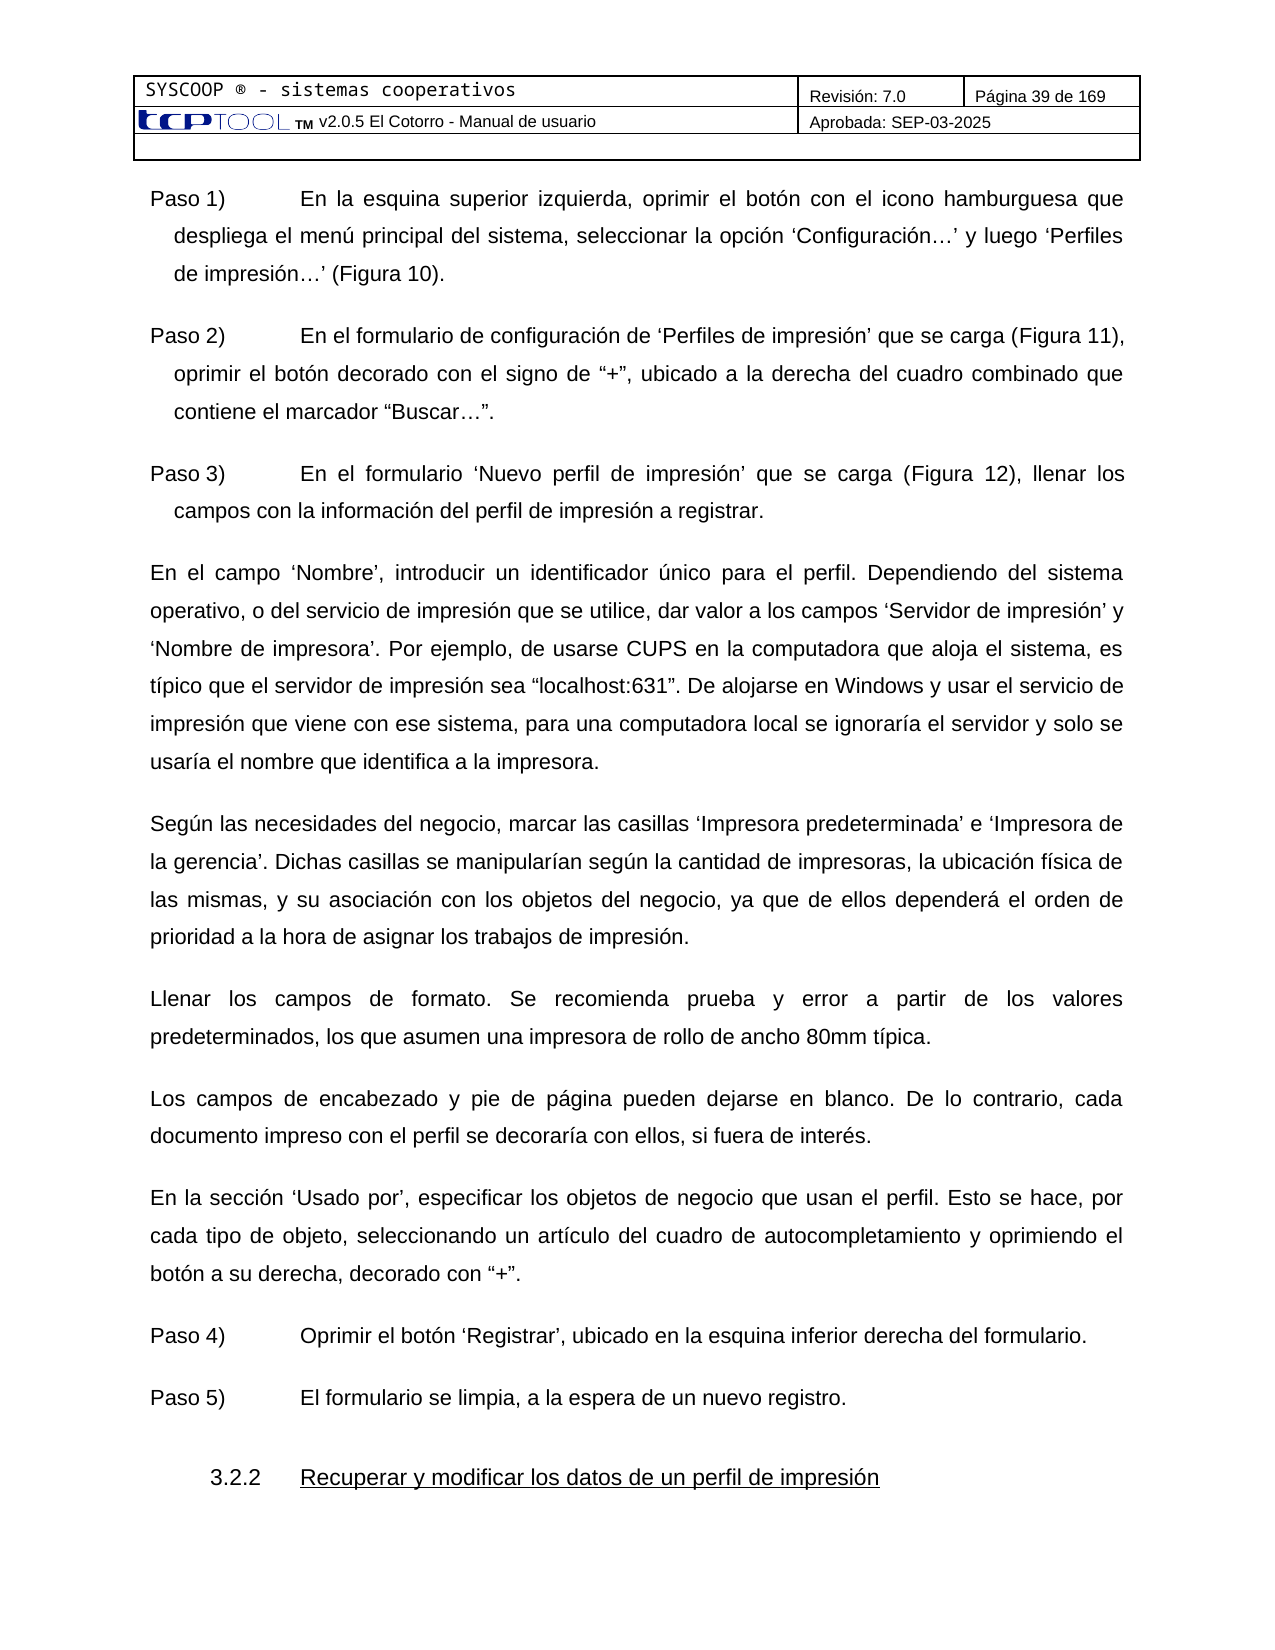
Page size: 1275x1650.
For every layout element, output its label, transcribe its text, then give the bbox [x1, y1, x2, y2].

list Oprimir el botón ‘Registrar’, ubicado en la esquina inferior derecha del formulario. [150, 1323, 1125, 1348]
list En el formulario ‘Nuevo perfil de impresión’ que se carga (Figura 12), llenar los campos con la información del perfil de impresión a registrar. [150, 460, 1125, 523]
subtitle Recuperar y modificar los datos de un perfil de impresión [210, 1464, 1125, 1491]
picture [138, 110, 290, 130]
text En la sección ‘Usado por’, especificar los objetos de negocio que usan el perfil. Esto se hace, por cada tipo de objeto, seleccionando un artículo del cuadro de autocompletamiento y oprimiendo el botón a su derecha, decorado con “+”. [150, 1185, 1125, 1286]
list En la esquina superior izquierda, oprimir el botón con el icono hamburguesa que despliega el menú principal del sistema, seleccionar la opción ‘Configuración…’ y luego ‘Perfiles de impresión…’ (Figura 10). [150, 186, 1125, 286]
text Según las necesidades del negocio, marcar las casillas ‘Impresora predeterminada’ e ‘Impresora de la gerencia’. Dichas casillas se manipularían según la cantidad de impresoras, la ubicación física de las mismas, y su asociación con los objetos del negocio, ya que de ellos dependerá el orden de prioridad a la hora de asignar los trabajos de impresión. [150, 811, 1125, 949]
list El formulario se limpia, a la espera de un nuevo registro. [150, 1384, 1125, 1409]
list En el formulario de configuración de ‘Perfiles de impresión’ que se carga (Figura 11), oprimir el botón decorado con el signo de “+”, ubicado a la derecha del cuadro combinado que contiene el marcador “Buscar…”. [150, 323, 1125, 424]
text Los campos de encabezado y pie de página pueden dejarse en blanco. De lo contrario, cada documento impreso con el perfil se decoraría con ellos, si fuera de interés. [150, 1086, 1125, 1149]
text En el campo ‘Nombre’, introducir un identificador único para el perfil. Dependiendo del sistema operativo, o del servicio de impresión que se utilice, dar valor a los campos ‘Servidor de impresión’ y ‘Nombre de impresora’. Por ejemplo, de usarse CUPS en la computadora que aloja el sistema, es típico que el servidor de impresión sea “localhost:631”. De alojarse en Windows y usar el servicio de impresión que viene con ese sistema, para una computadora local se ignoraría el servidor y solo se usaría el nombre que identifica a la impresora. [150, 560, 1125, 774]
text Llenar los campos de formato. Se recomienda prueba y error a partir de los valores predeterminados, los que asumen una impresora de rollo de ancho 80mm típica. [150, 986, 1125, 1049]
